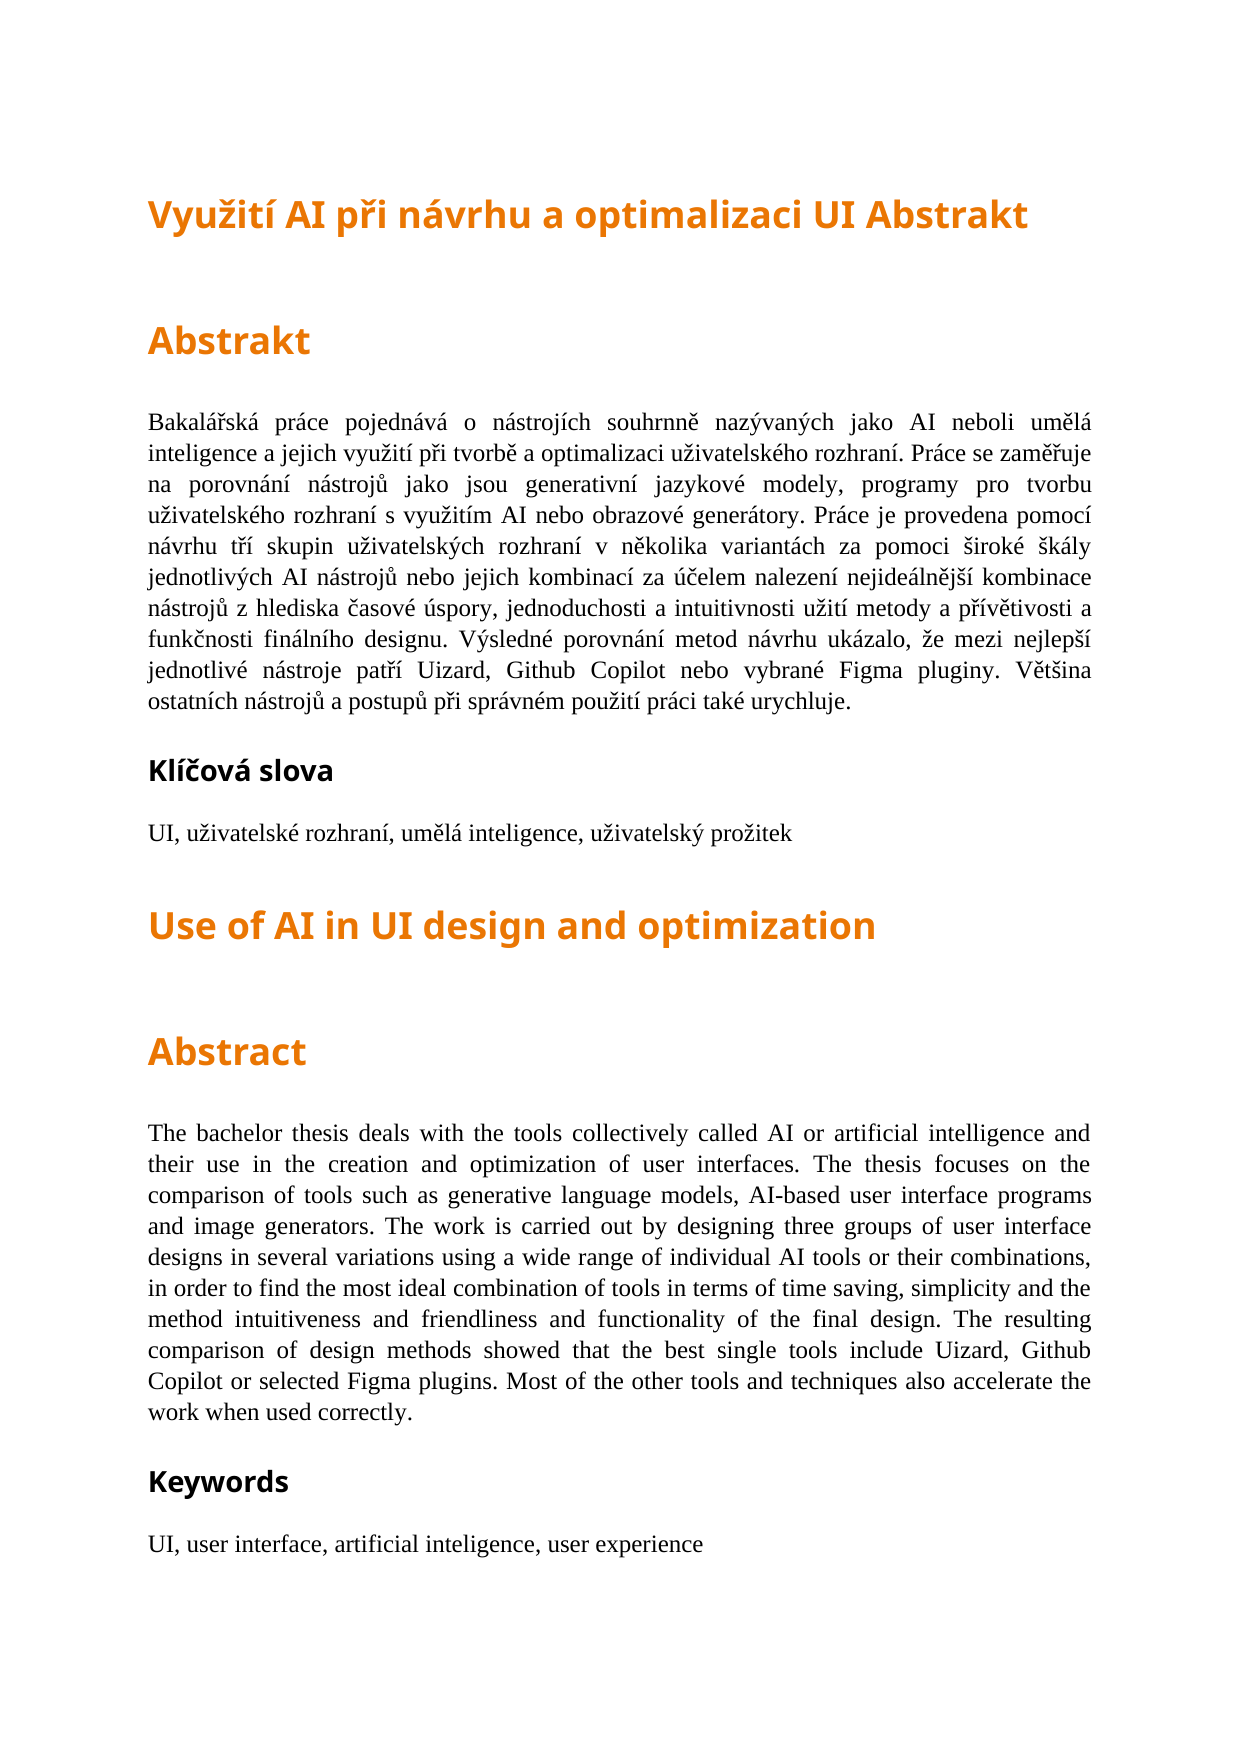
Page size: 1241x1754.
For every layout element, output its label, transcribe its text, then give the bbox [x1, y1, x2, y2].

title Abstrakt [148, 314, 1092, 365]
subtitle Keywords [148, 1461, 1092, 1501]
text The bachelor thesis deals with the tools collectively called AI or artificial intelligence and their use in the creation and optimization of user interfaces. The thesis focuses on the comparison of tools such as generative language models, AI-based user interface programs and image generators. The work is carried out by designing three groups of user interface designs in several variations using a wide range of individual AI tools or their combinations, in order to find the most ideal combination of tools in terms of time saving, simplicity and the method intuitiveness and friendliness and functionality of the final design. The resulting comparison of design methods showed that the best single tools include Uizard, Github Copilot or selected Figma plugins. Most of the other tools and techniques also accelerate the work when used correctly. [148, 1118, 1092, 1426]
title Využití AI při návrhu a optimalizaci UI Abstrakt [148, 188, 1092, 239]
title Use of AI in UI design and optimization [148, 899, 1092, 950]
title Abstract [148, 1025, 1092, 1076]
text UI, user interface, artificial inteligence, user experience [148, 1529, 1092, 1558]
text Bakalářská práce pojednává o nástrojích souhrnně nazývaných jako AI neboli umělá inteligence a jejich využití při tvorbě a optimalizaci uživatelského rozhraní. Práce se zaměřuje na porovnání nástrojů jako jsou generativní jazykové modely, programy pro tvorbu uživatelského rozhraní s využitím AI nebo obrazové generátory. Práce je provedena pomocí návrhu tří skupin uživatelských rozhraní v několika variantách za pomoci široké škály jednotlivých AI nástrojů nebo jejich kombinací za účelem nalezení nejideálnější kombinace nástrojů z hlediska časové úspory, jednoduchosti a intuitivnosti užití metody a přívětivosti a funkčnosti finálního designu. Výsledné porovnání metod návrhu ukázalo, že mezi nejlepší jednotlivé nástroje patří Uizard, Github Copilot nebo vybrané Figma pluginy. Většina ostatních nástrojů a postupů při správném použití práci také urychluje. [148, 407, 1092, 715]
subtitle Klíčová slova [148, 750, 1092, 790]
text UI, uživatelské rozhraní, umělá inteligence, uživatelský prožitek [148, 818, 1092, 847]
